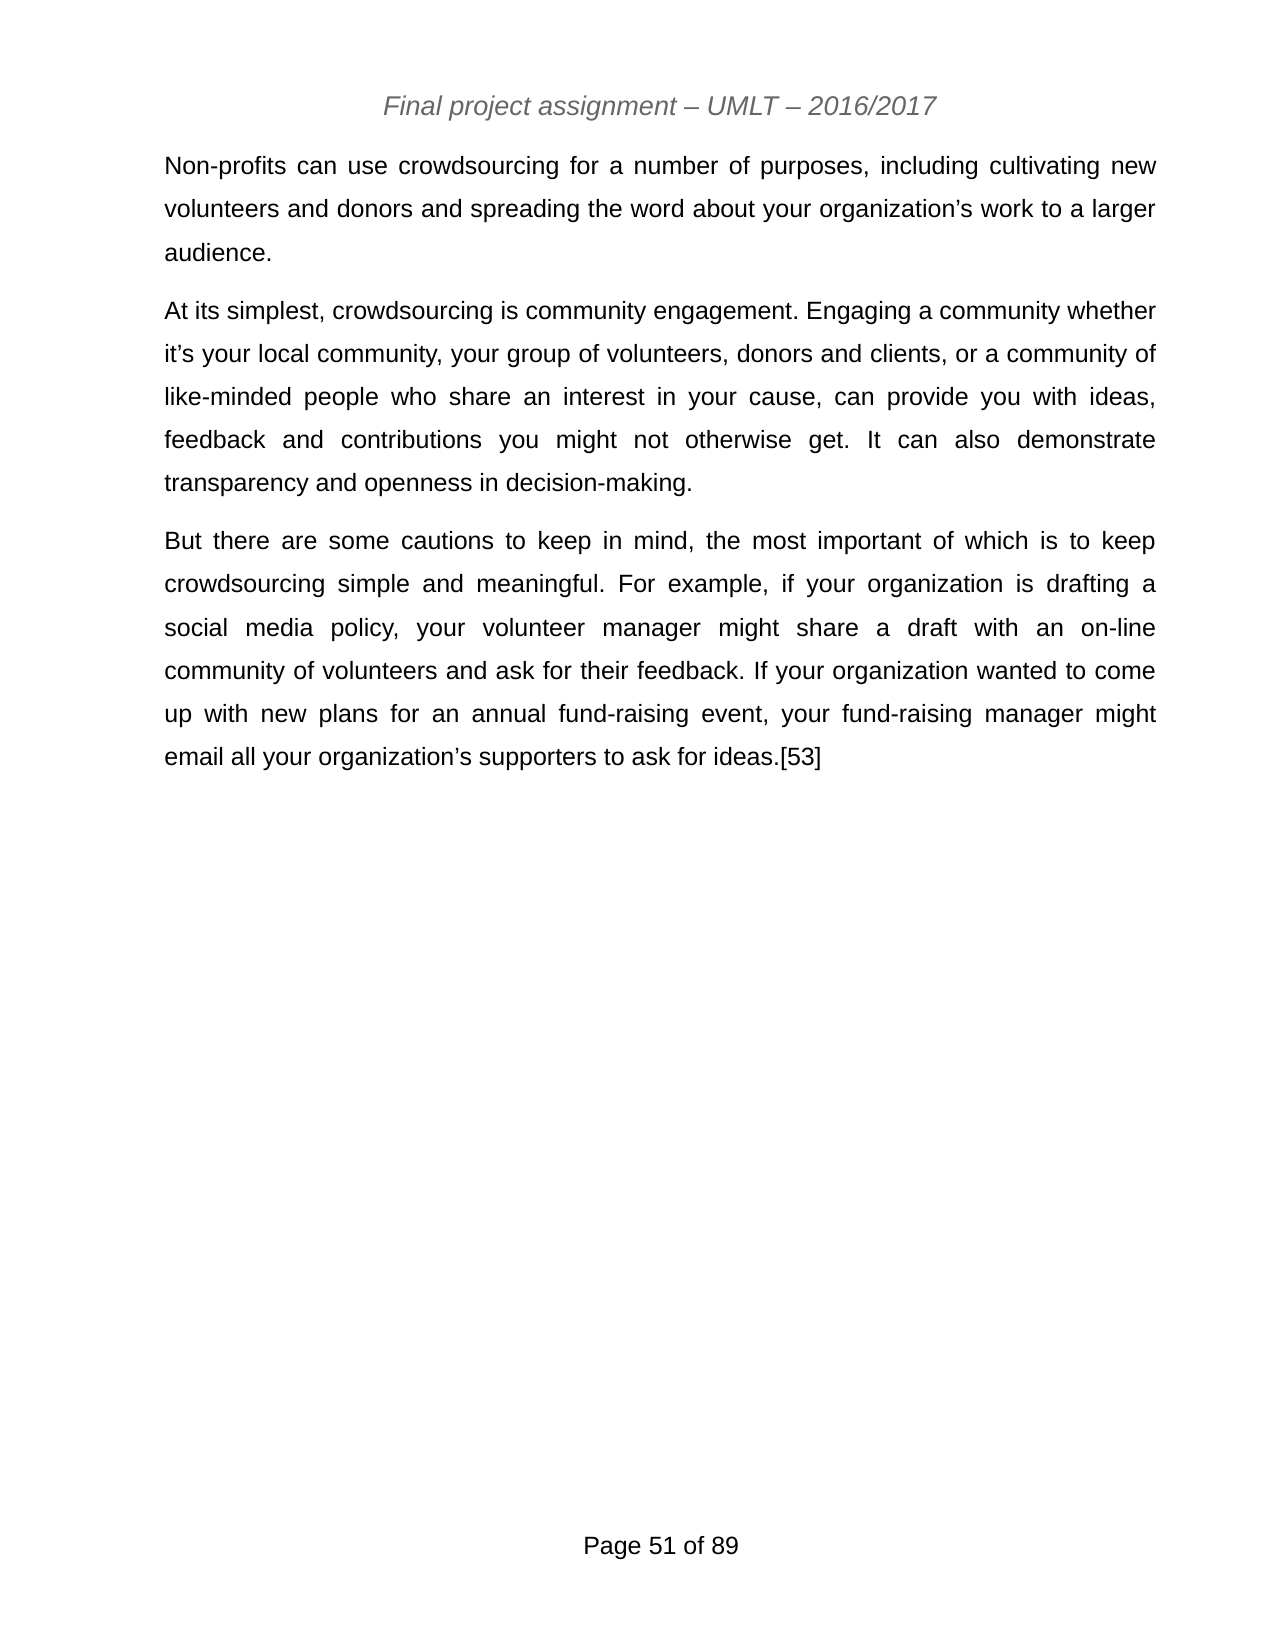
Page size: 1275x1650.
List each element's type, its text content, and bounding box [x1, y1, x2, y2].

text At its simplest, crowdsourcing is community engagement. Engaging a community whether it’s your local community, your group of volunteers, donors and clients, or a community of like-minded people who share an interest in your cause, can provide you with ideas, feedback and contributions you might not otherwise get. It can also demonstrate transparency and openness in decision-making. [164, 296, 1158, 497]
text Non-profits can use crowdsourcing for a number of purposes, including cultivating new volunteers and donors and spreading the word about your organization’s work to a larger audience. [164, 151, 1158, 266]
text But there are some cautions to keep in mind, the most important of which is to keep crowdsourcing simple and meaningful. For example, if your organization is drafting a social media policy, your volunteer manager might share a draft with an on-line community of volunteers and ask for their feedback. If your organization wanted to come up with new plans for an annual fund-raising event, your fund-raising manager might email all your organization’s supporters to ask for ideas.[53] [164, 526, 1158, 771]
